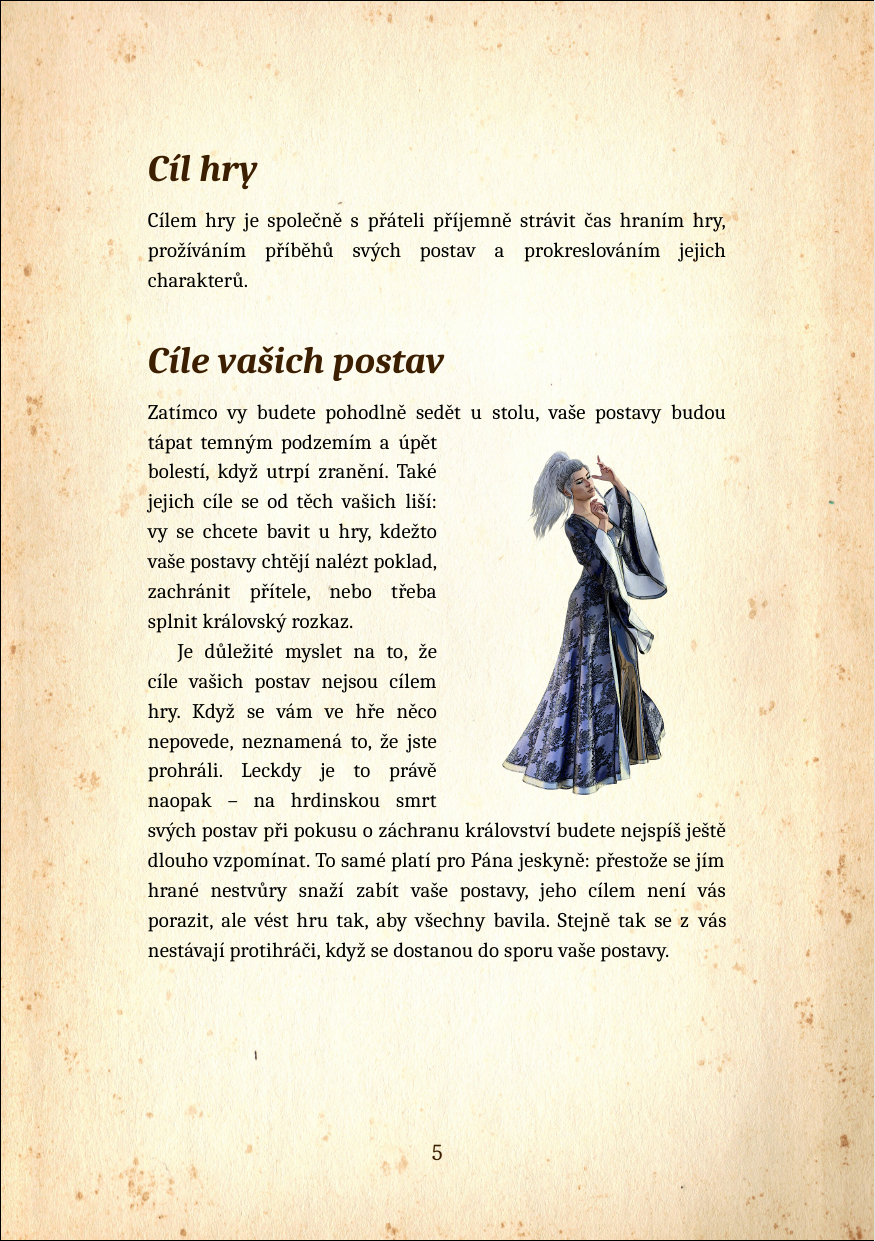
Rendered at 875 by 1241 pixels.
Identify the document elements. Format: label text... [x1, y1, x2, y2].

picture [1, 1, 874, 1240]
subtitle Cíle vašich postav [148, 339, 726, 383]
text Zatímco vy budete pohodlně sedět u⁠ stolu, vaše postavy budou tápat temným podzemím a⁠ úpět bolestí, když utrpí zranění. Také jejich cíle se od těch vašich liší: vy se chcete bavit u⁠ hry, kdežto vaše postavy chtějí nalézt poklad, zachránit přítele, nebo třeba splnit královský rozkaz. Je důležité myslet na to, že cíle vašich postav nejsou cílem hry. Když se vám ve hře něco nepovede, neznamená to, že jste prohráli. Leckdy je to právě naopak – na hrdinskou smrt svých postav při pokusu o⁠ záchranu království budete nejspíš ještě dlouho vzpomínat. To samé platí pro Pána jeskyně: přestože se jím hrané nestvůry snaží zabít vaše postavy, jeho cílem není vás porazit, ale vést hru tak, aby všechny bavila. Stejně tak se z⁠ vás nestávají protihráči, když se dostanou do sporu vaše postavy. [148, 400, 726, 962]
text Cílem hry je společně s⁠ přáteli příjemně strávit čas hraním hry, prožíváním příběhů svých postav a⁠ prokreslováním jejich charakterů. [148, 208, 726, 292]
subtitle Cíl hry [148, 148, 726, 191]
